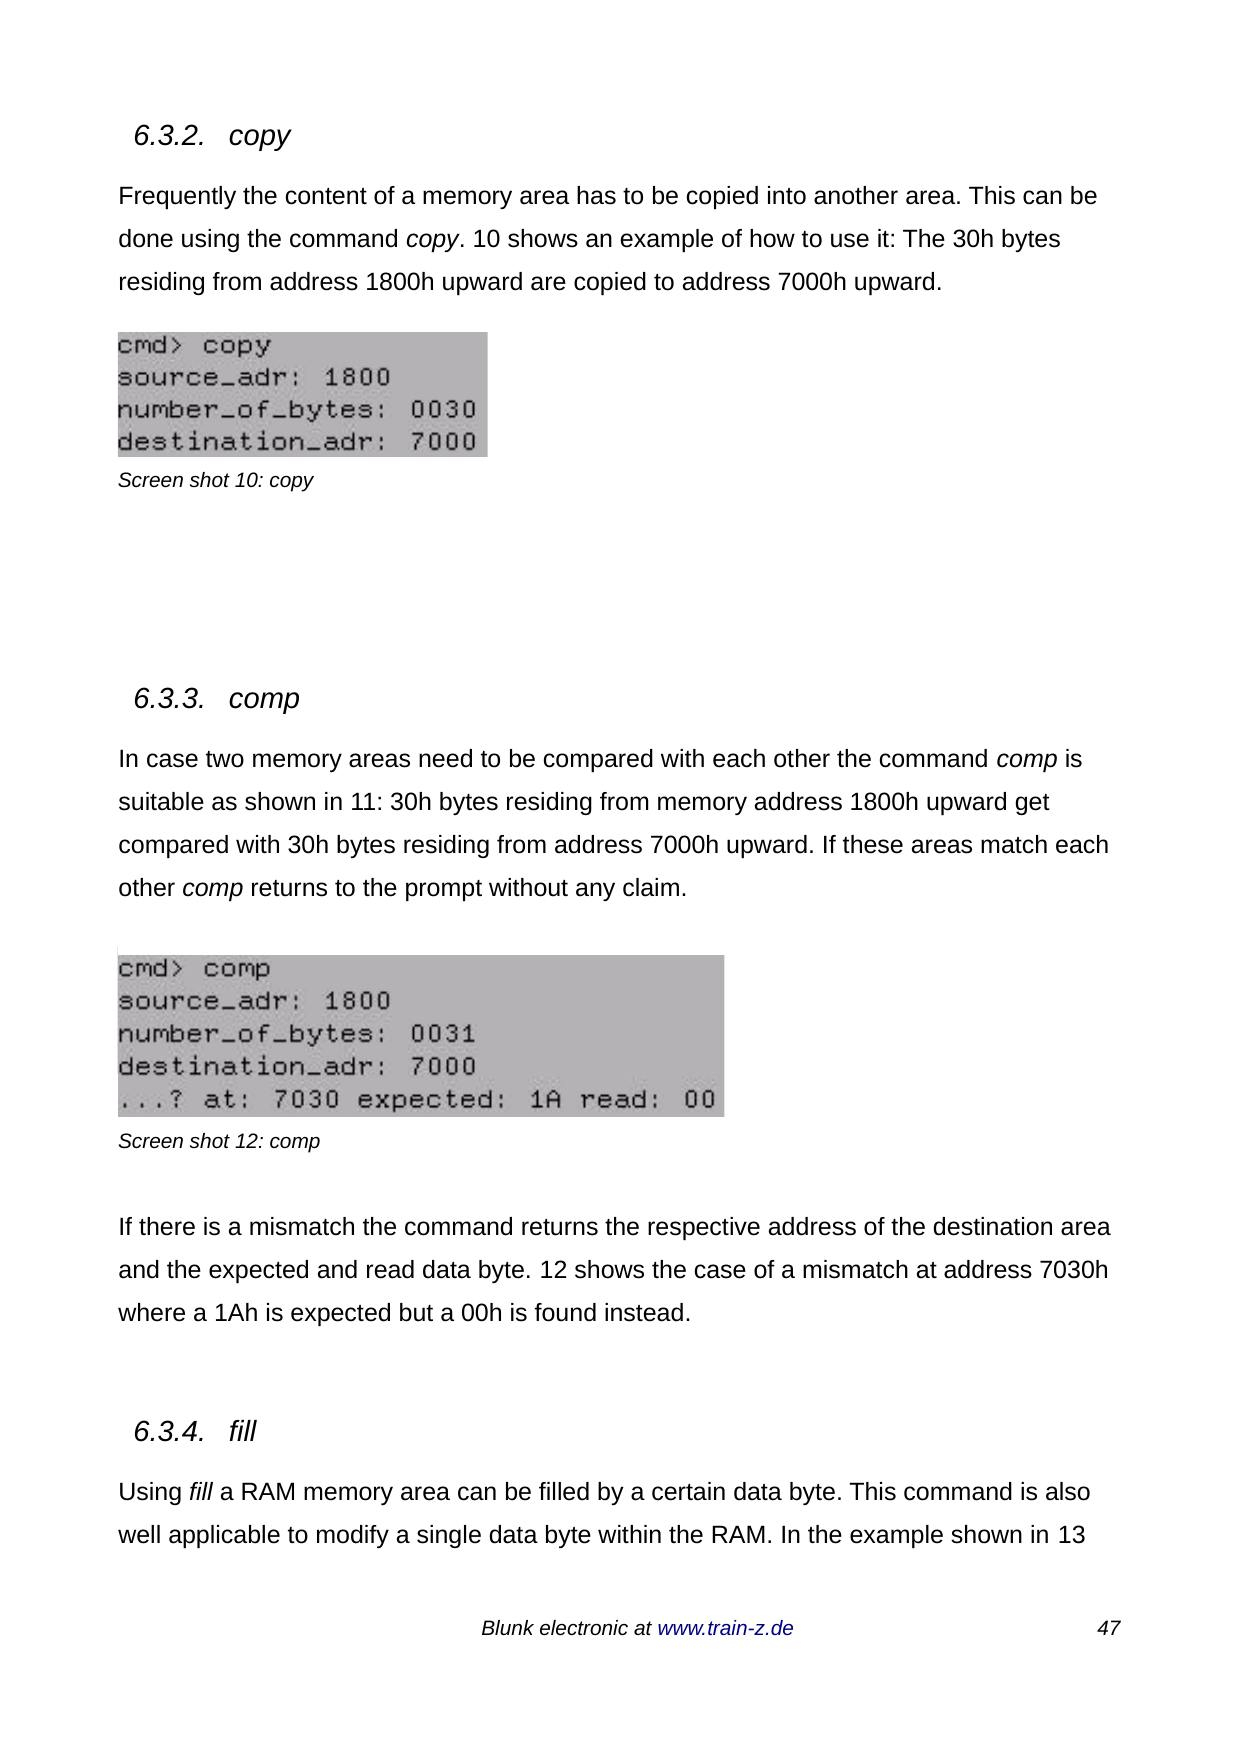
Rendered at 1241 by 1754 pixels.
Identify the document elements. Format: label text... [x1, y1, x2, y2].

text Frequently the content of a memory area has to be copied into another area. This can be done using the command copy. 10 shows an example of how to use it: The 30h bytes residing from address 1800h upward are copied to address 7000h upward. [118, 181, 1122, 296]
text Using fill a RAM memory area can be filled by a certain data byte. This command is also well applicable to modify a single data byte within the RAM. In the example shown in 13 [118, 1477, 1122, 1548]
subtitle copy [133, 118, 1122, 152]
text Screen shot 12: comp [118, 1117, 724, 1153]
picture [117, 332, 488, 457]
subtitle comp [133, 681, 1122, 715]
text [118, 328, 487, 332]
picture [117, 947, 725, 1117]
text In case two memory areas need to be compared with each other the command comp is suitable as shown in 11: 30h bytes residing from memory address 1800h upward get compared with 30h bytes residing from address 7000h upward. If these areas match each other comp returns to the prompt without any claim. [118, 744, 1122, 902]
text Screen shot 10: copy [118, 457, 487, 492]
subtitle fill [133, 1414, 1122, 1447]
text If there is a mismatch the command returns the respective address of the destination area and the expected and read data byte. 12 shows the case of a mismatch at address 7030h where a 1Ah is expected but a 00h is found instead. [117, 929, 1122, 1327]
